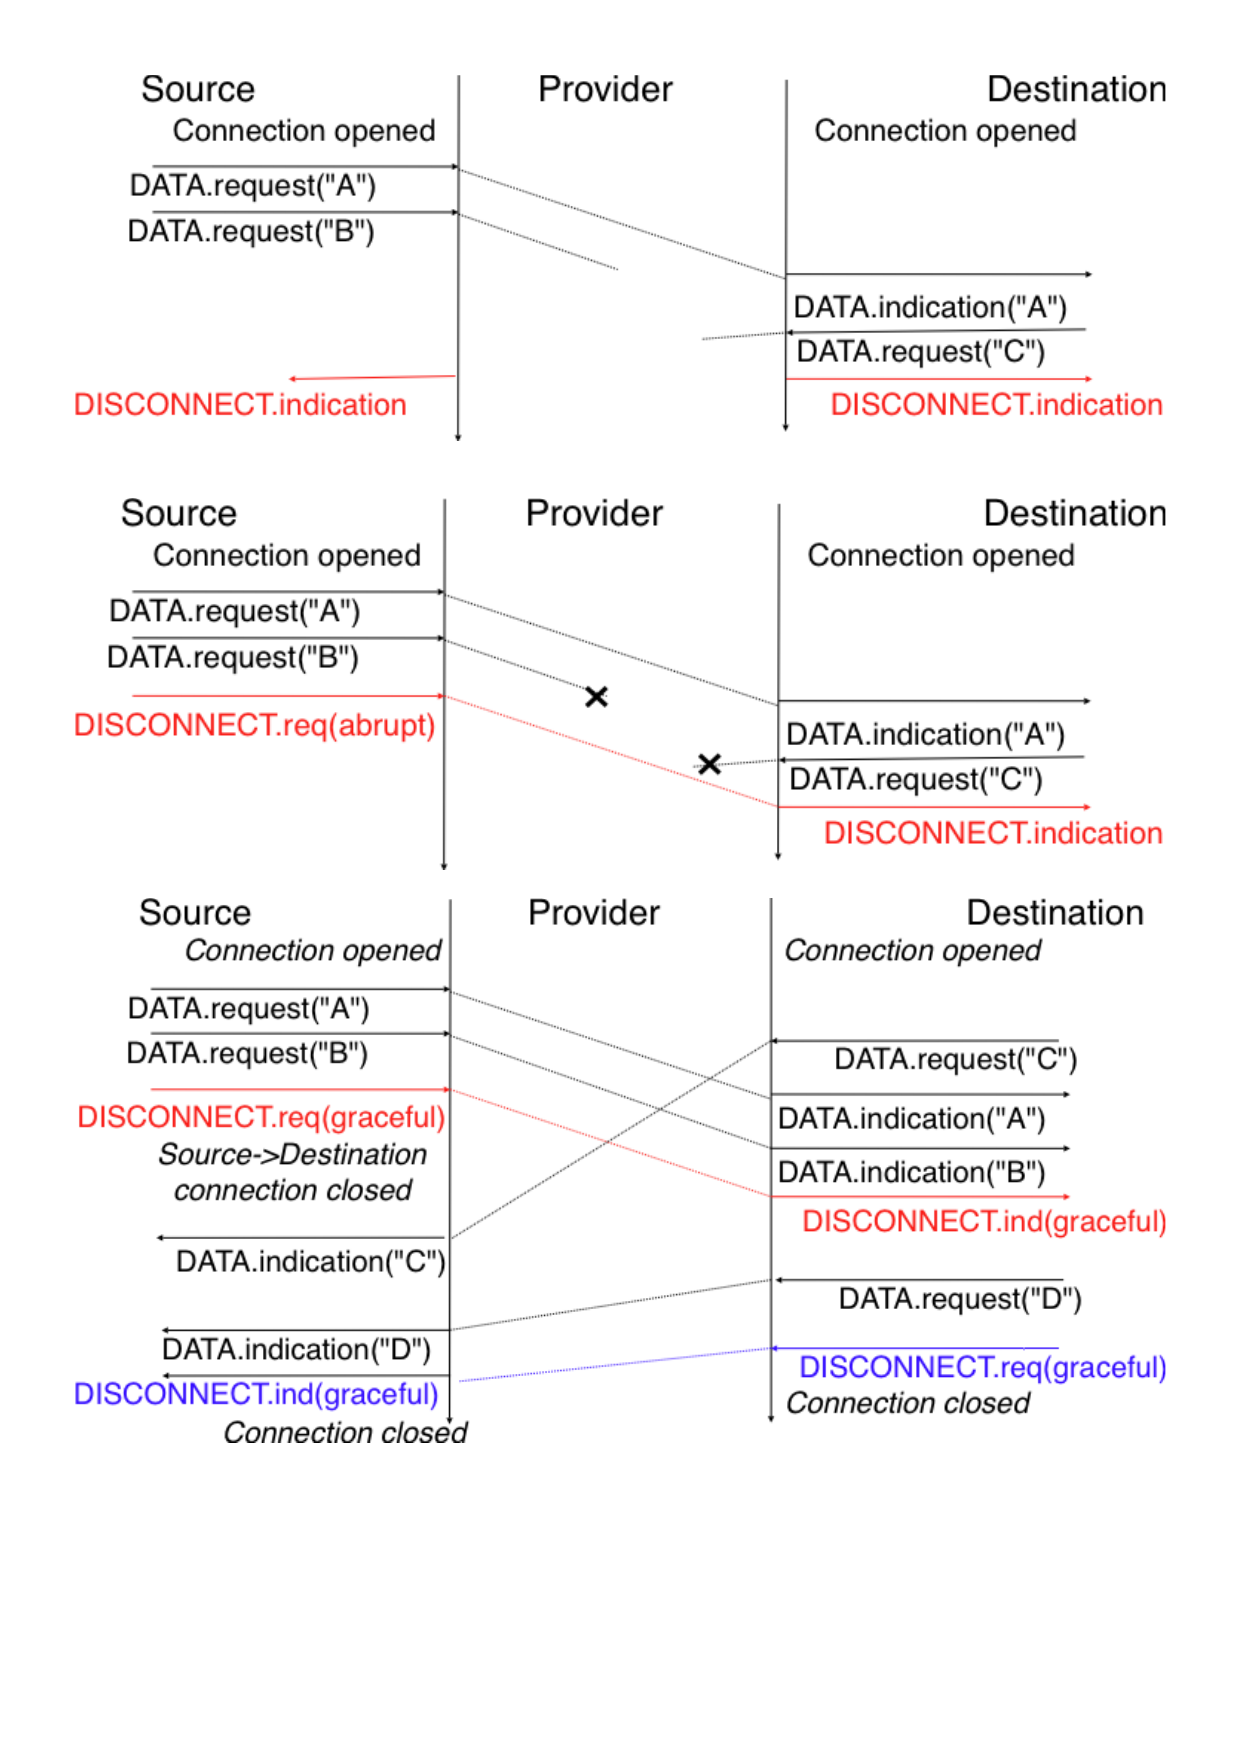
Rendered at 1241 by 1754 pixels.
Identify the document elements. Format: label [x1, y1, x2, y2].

picture [75, 75, 1166, 441]
picture [75, 898, 1166, 1443]
picture [75, 498, 1166, 870]
